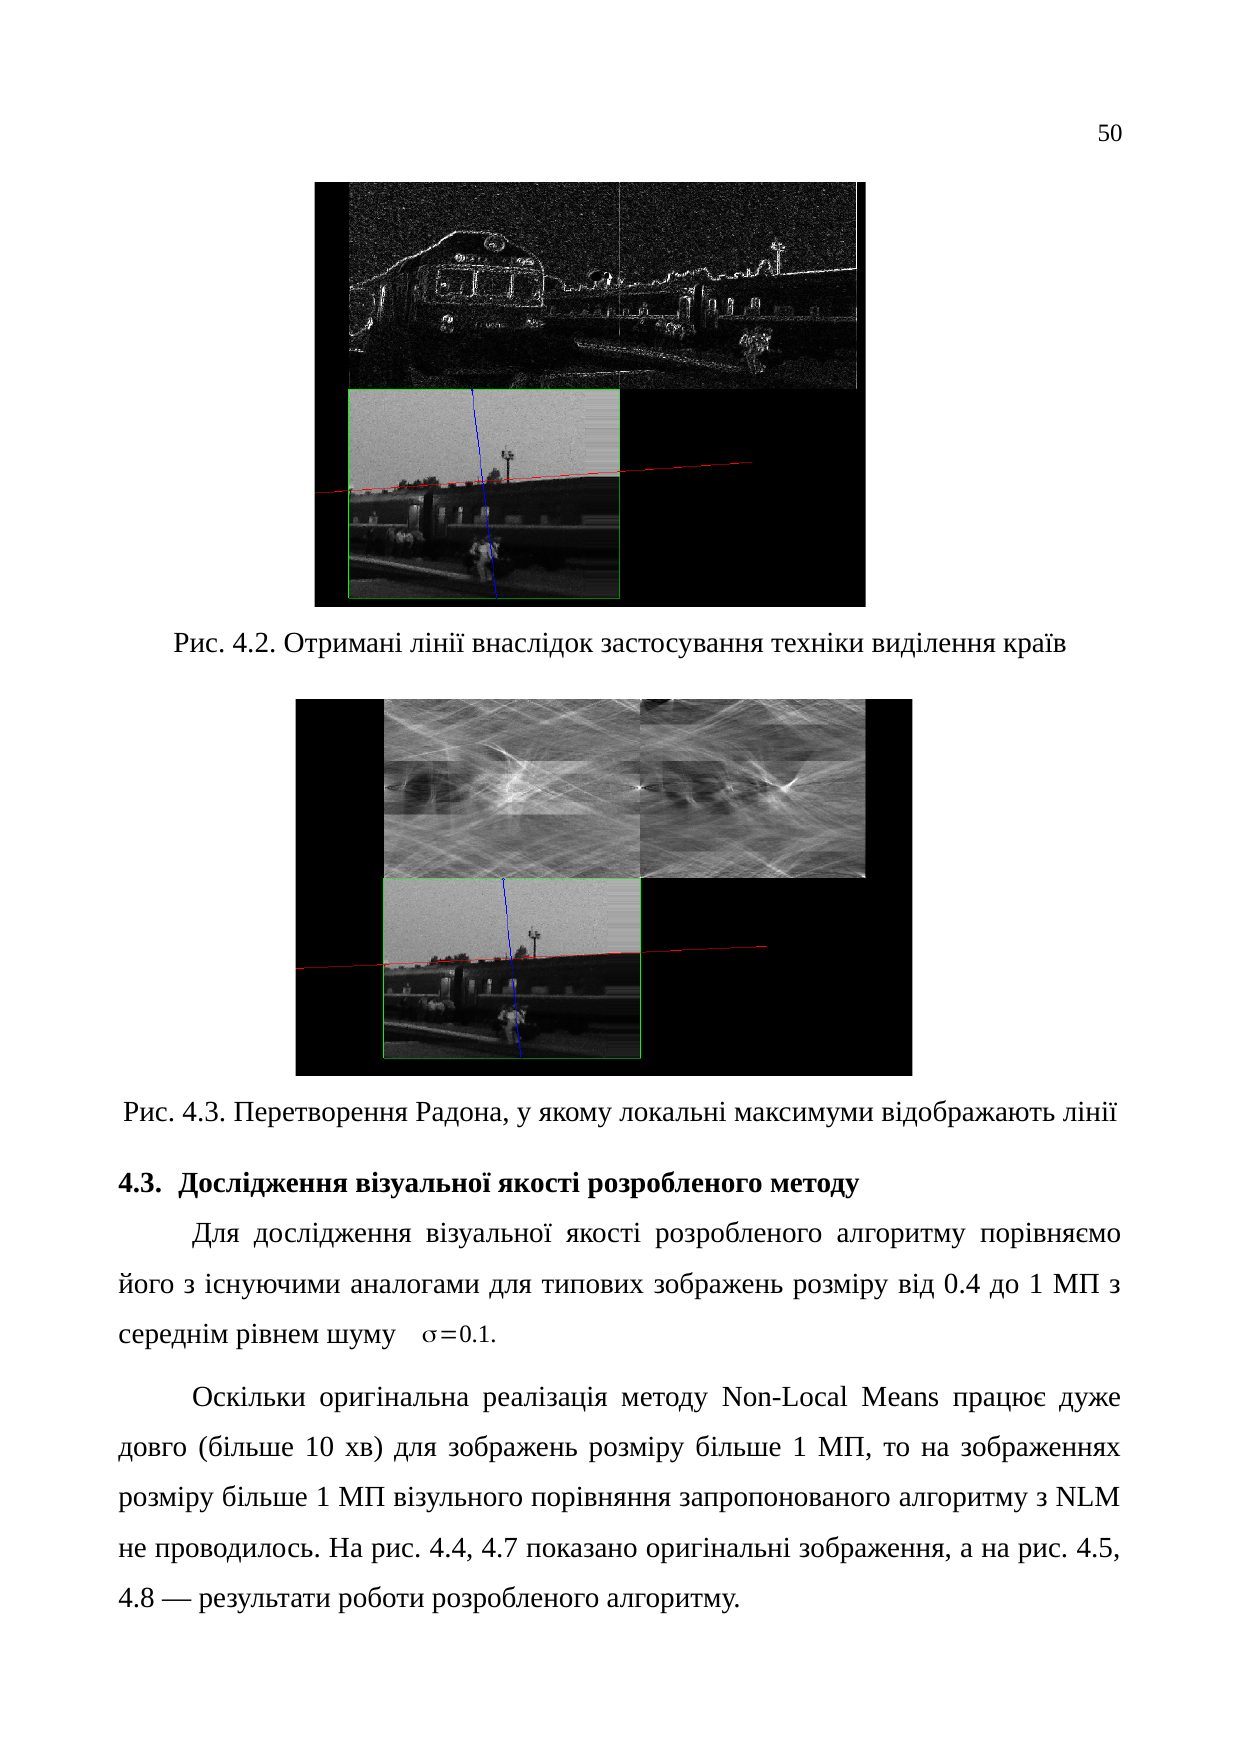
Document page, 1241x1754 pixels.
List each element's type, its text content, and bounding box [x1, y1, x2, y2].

subtitle 4.3. Дослідження візуальної якості розробленого методу [118, 1165, 1122, 1199]
picture [295, 699, 913, 1076]
text Оскільки оригінальна реалізація методу Non-Local Means працює дуже довго (більше 10 хв) для зображень розміру більше 1 МП, то на зображеннях розміру більше 1 МП візульного порівняння запропонованого алгоритму з NLM не проводилось. На рис. 4.4, 4.7 показано оригінальні зображення, а на рис. 4.5, 4.8 — результати роботи розробленого алгоритму. [118, 1379, 1122, 1614]
text Для дослідження візуальної якості розробленого алгоритму порівняємо його з існуючими аналогами для типових зображень розміру від 0.4 до 1 МП з середнім рівнем шуму [118, 1215, 1122, 1349]
text Рис. 4.3. Перетворення Радона, у якому локальні максимуми відображають лінії [118, 687, 1122, 1127]
picture [314, 182, 866, 607]
text Рис. 4.2. Отримані лінії внаслідок застосування техніки виділення країв [118, 176, 1122, 658]
